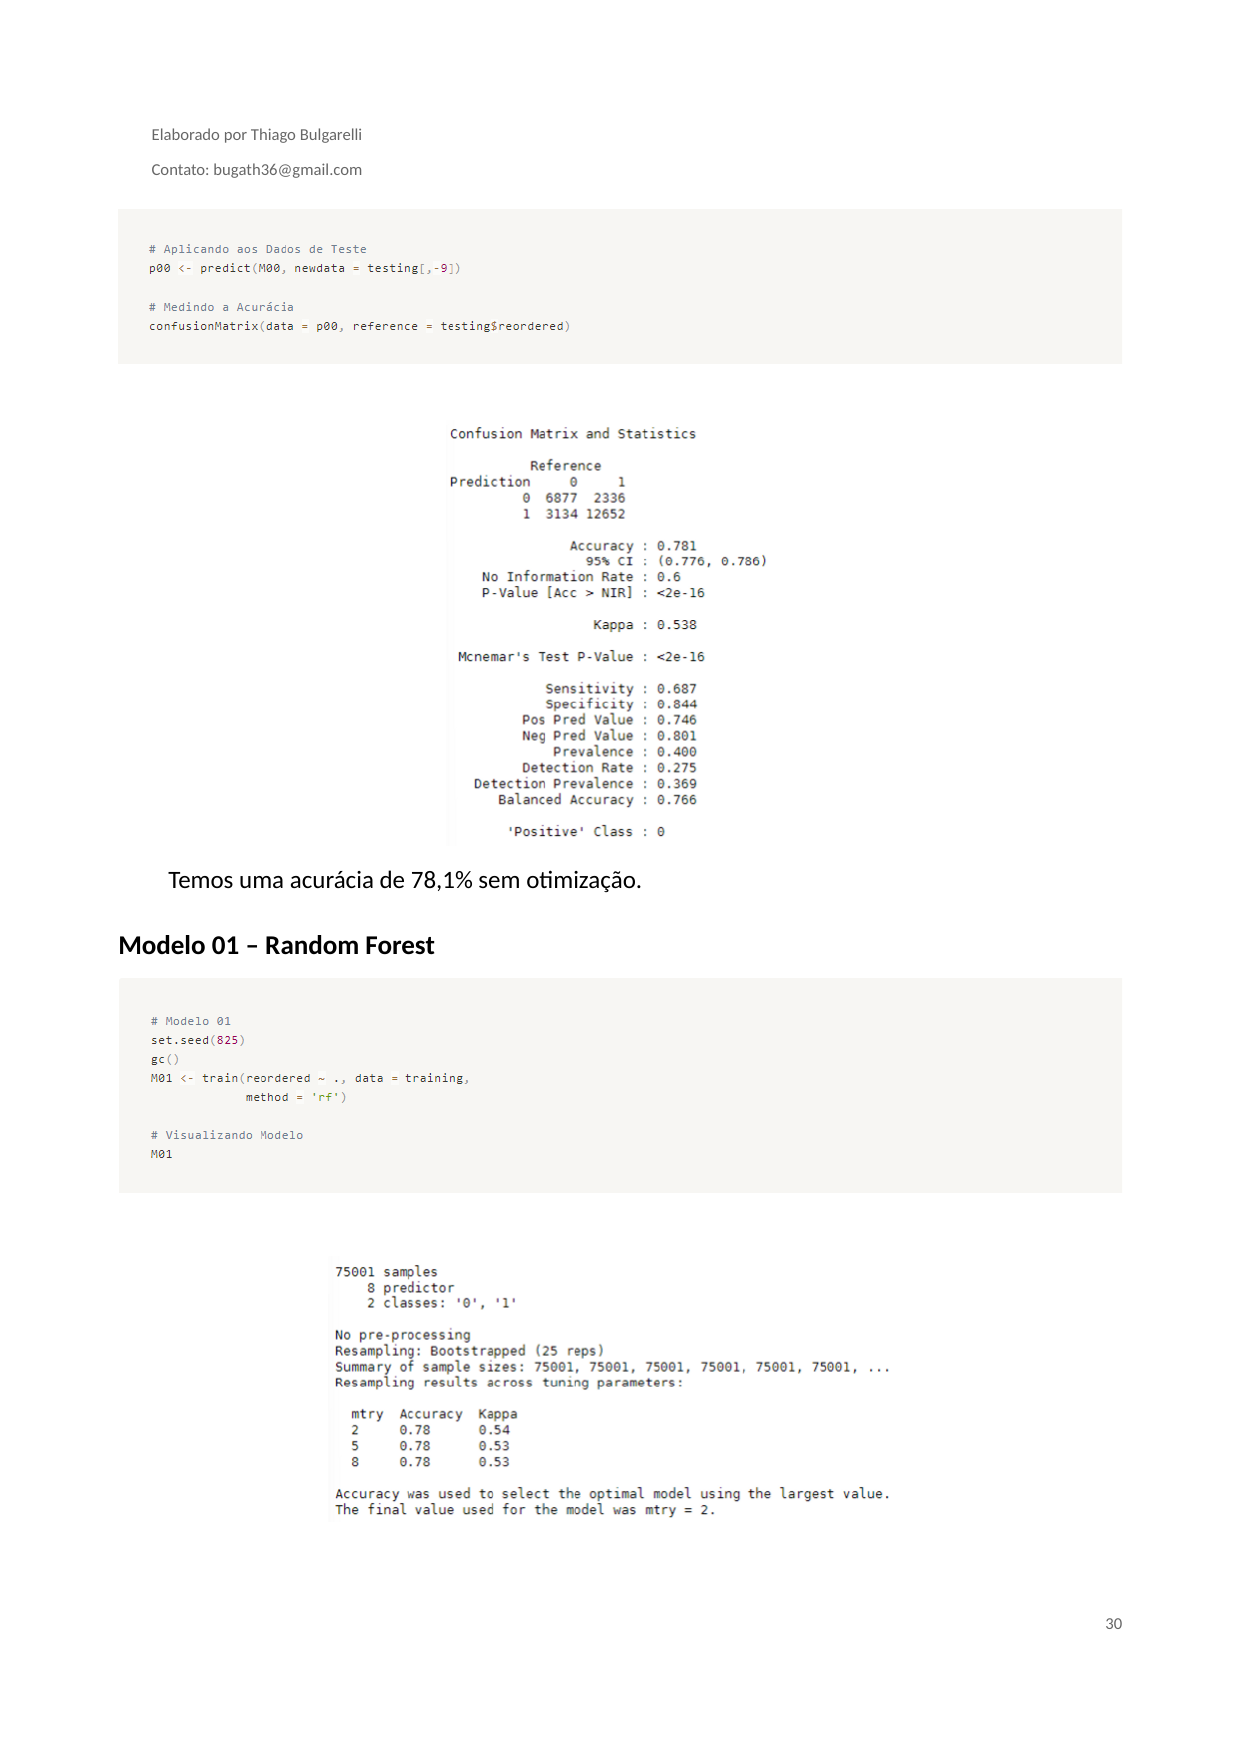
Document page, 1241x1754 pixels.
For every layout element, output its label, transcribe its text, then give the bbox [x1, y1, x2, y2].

picture [118, 978, 1123, 1193]
picture [118, 209, 1123, 364]
subtitle Modelo 01 – Random Forest [118, 928, 1122, 961]
text Temos uma acurácia de 78,1% sem otimização. [118, 864, 1122, 895]
picture [325, 1249, 915, 1522]
